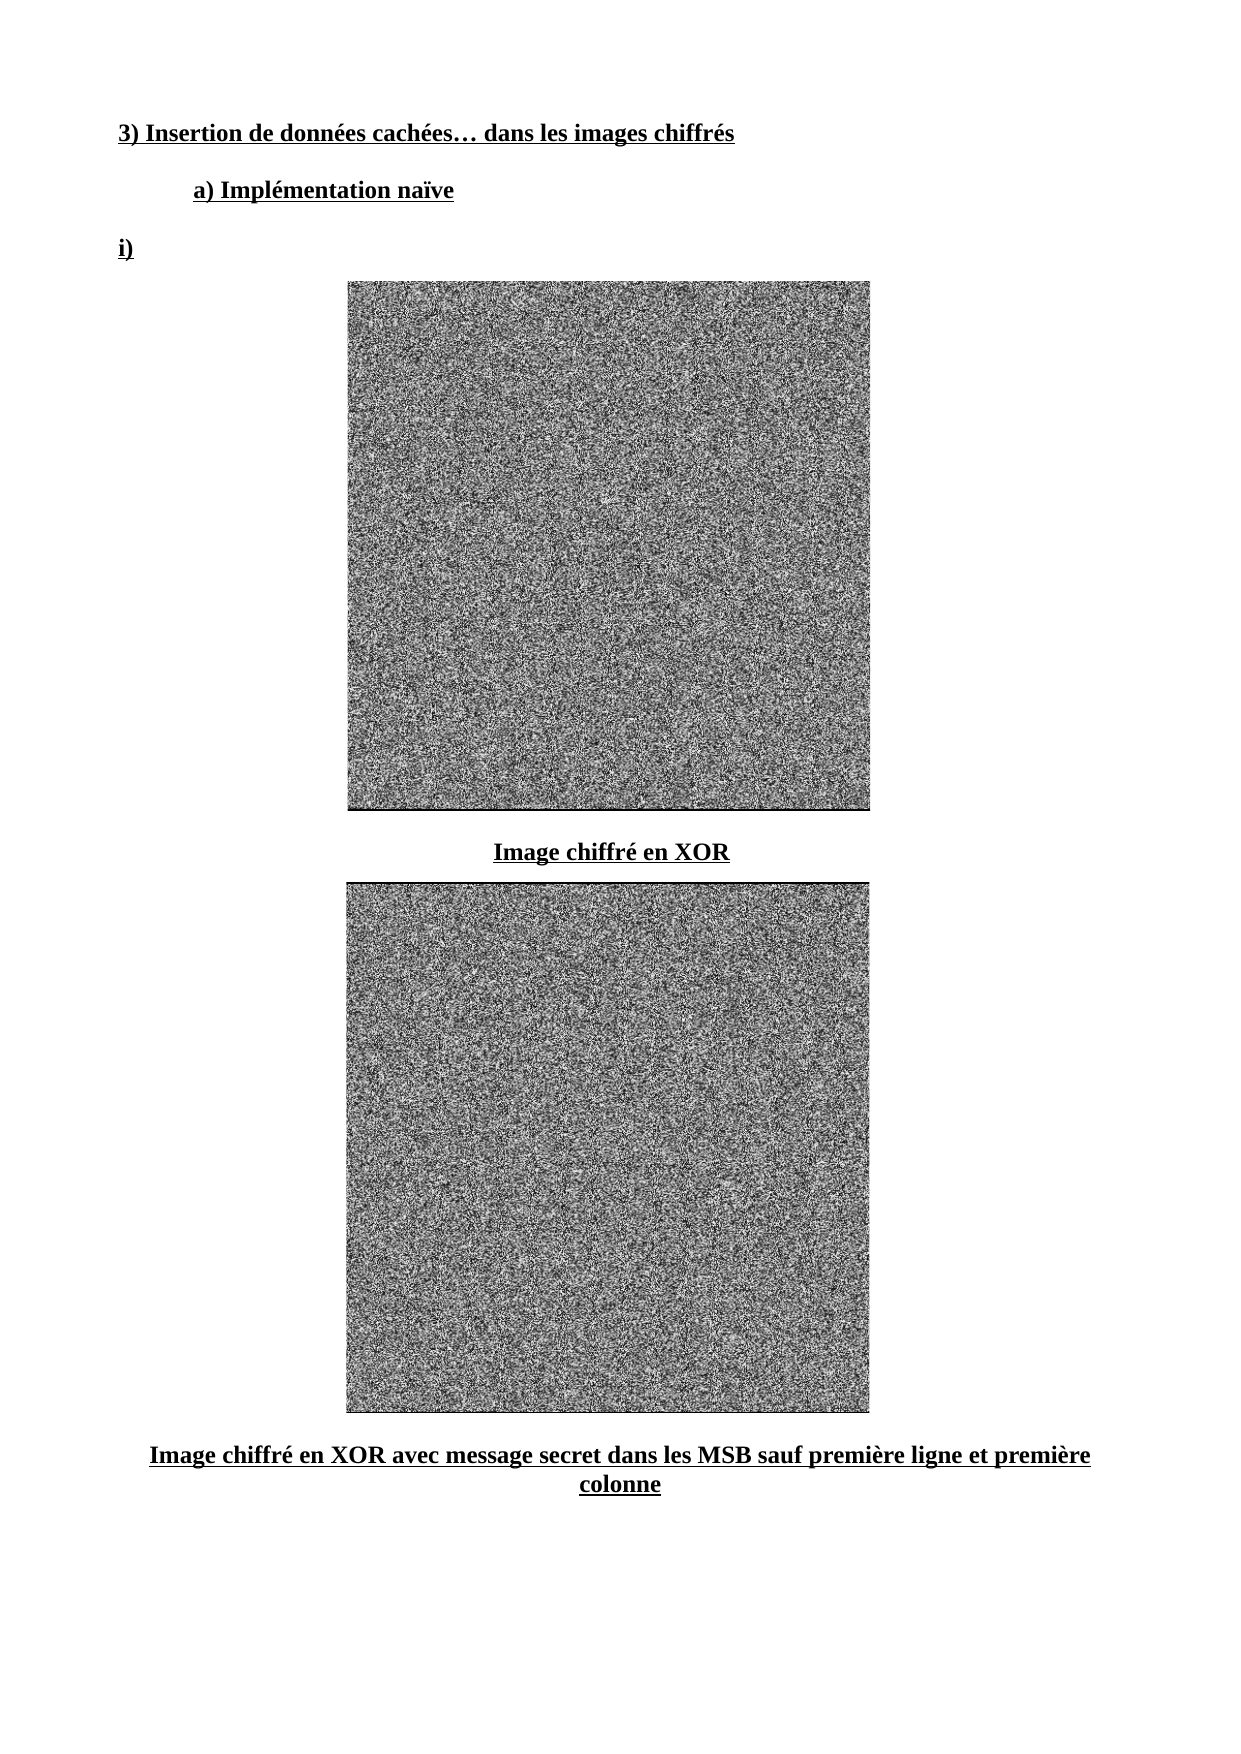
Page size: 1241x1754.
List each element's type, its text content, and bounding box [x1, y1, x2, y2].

text Image chiffré en XOR avec message secret dans les MSB sauf première ligne et première colonne [118, 1441, 1122, 1498]
text Image chiffré en XOR [118, 837, 1122, 866]
text a) Implémentation naïve [118, 176, 1122, 204]
picture [346, 882, 870, 1413]
text 3) Insertion de données cachées… dans les images chiffrés [118, 118, 1122, 147]
text i) [118, 233, 1122, 262]
picture [347, 281, 871, 811]
